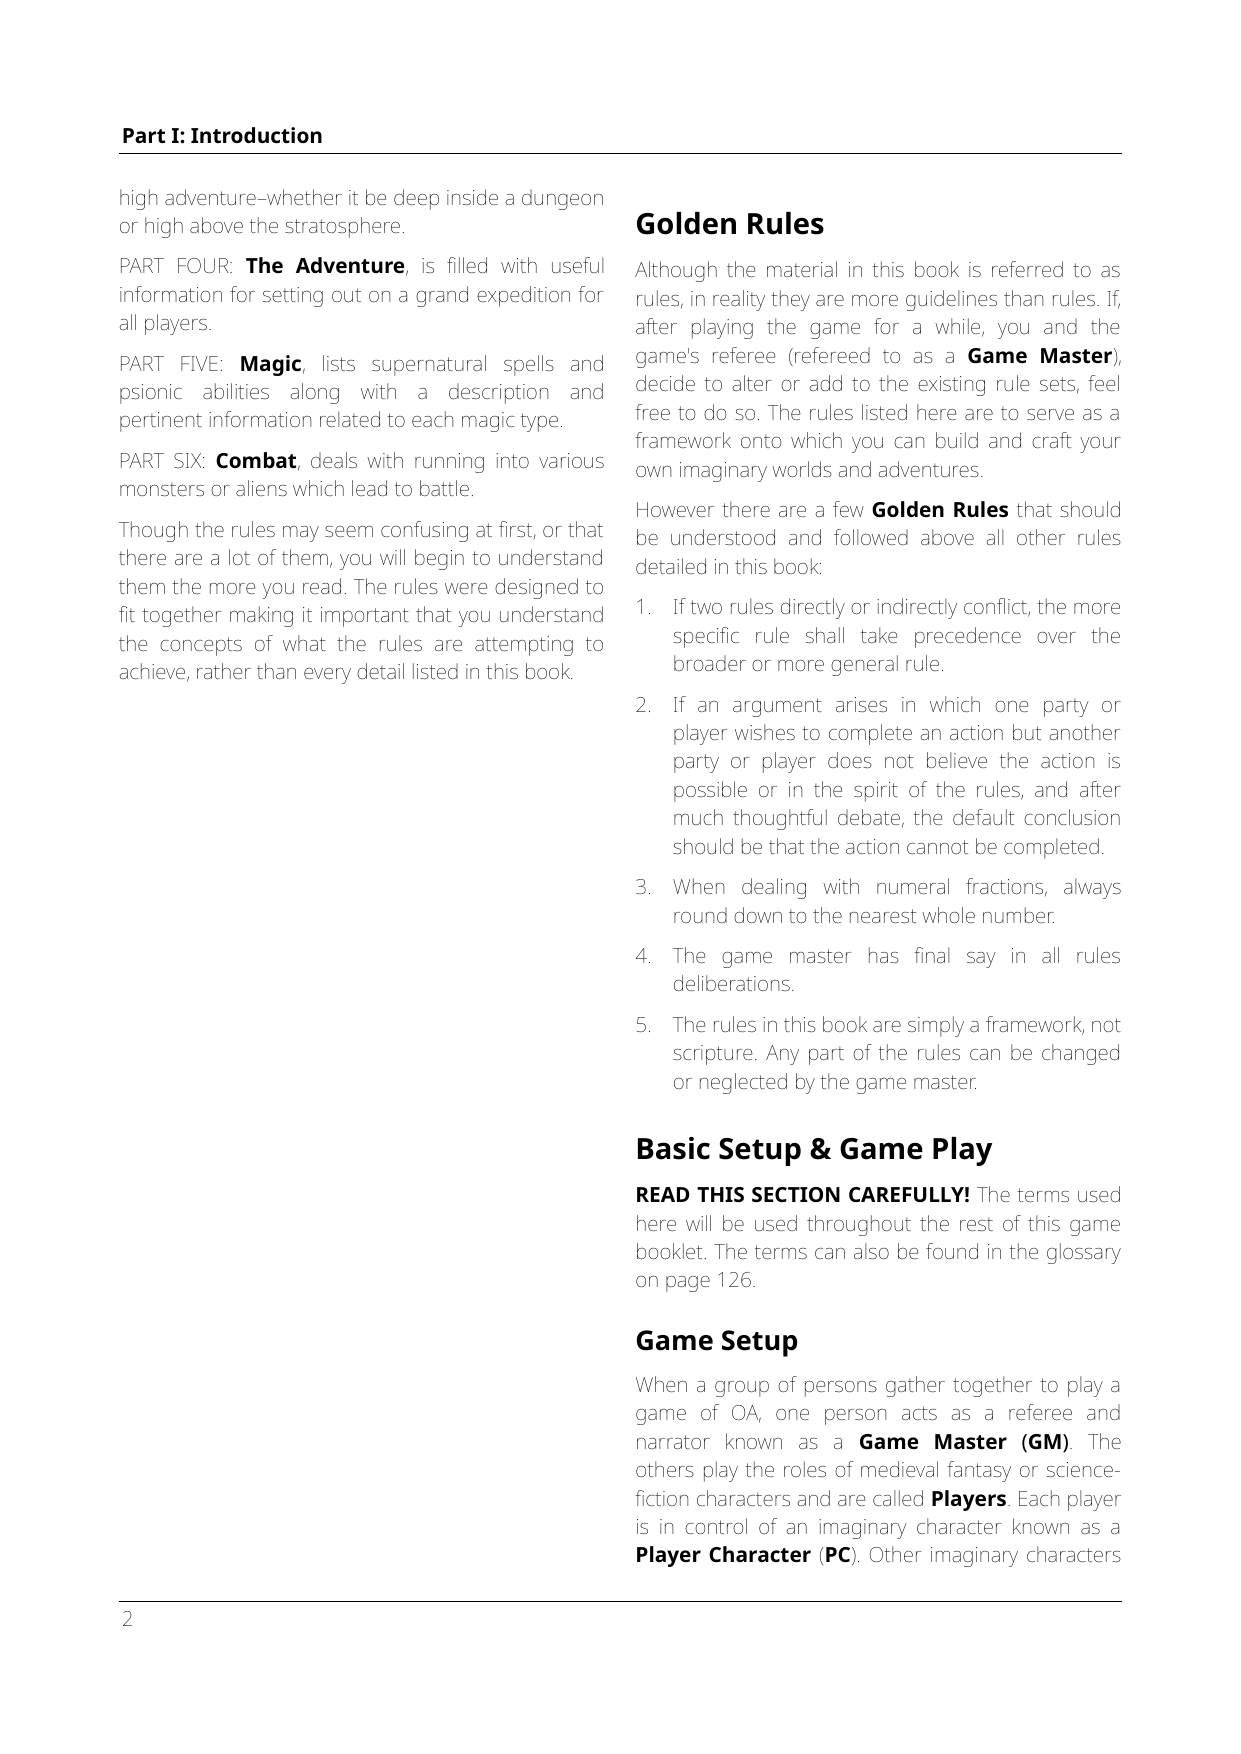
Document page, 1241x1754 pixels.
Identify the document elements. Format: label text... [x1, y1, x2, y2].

text PART FIVE: Magic, lists supernatural spells and psionic abilities along with a description and pertinent information related to each magic type. [118, 349, 605, 434]
list The rules in this book are simply a framework, not scripture. Any part of the rules can be changed or neglected by the game master. [635, 1010, 1122, 1095]
text Although the material in this book is referred to as rules, in reality they are more guidelines than rules. If, after playing the game for a while, you and the game's referee (refereed to as a Game Master), decide to alter or add to the existing rule sets, feel free to do so. The rules listed here are to serve as a framework onto which you can build and craft your own imaginary worlds and adventures. [635, 256, 1122, 483]
list When dealing with numeral fractions, always round down to the nearest whole number. [635, 872, 1122, 929]
text When a group of persons gather together to play a game of OA, one person acts as a referee and narrator known as a Game Master (GM). The others play the roles of medieval fantasy or science-fiction characters and are called Players. Each player is in control of an imaginary character known as a Player Character (PC). Other imaginary characters [635, 1370, 1122, 1569]
subtitle Golden Rules [635, 203, 1122, 243]
text Game Setup [635, 1321, 1122, 1358]
list The game master has final say in all rules deliberations. [635, 941, 1122, 998]
text high adventure–whether it be deep inside a dungeon or high above the stratosphere. [118, 183, 605, 239]
text However there are a few Golden Rules that should be understood and followed above all other rules detailed in this book: [635, 495, 1122, 580]
subtitle Basic Setup & Game Play [635, 1128, 1122, 1168]
text PART SIX: Combat, deals with running into various monsters or aliens which lead to battle. [118, 446, 605, 503]
list If an argument arises in which one party or player wishes to complete an action but another party or player does not believe the action is possible or in the spirit of the rules, and after much thoughtful debate, the default conclusion should be that the action cannot be completed. [635, 690, 1122, 860]
text PART FOUR: The Adventure, is filled with useful information for setting out on a grand expedition for all players. [118, 251, 605, 337]
text READ THIS SECTION CAREFULLY! The terms used here will be used throughout the rest of this game booklet. The terms can also be found in the glossary on page 87. [635, 1180, 1122, 1294]
text Though the rules may seem confusing at first, or that there are a lot of them, you will begin to understand them the more you read. The rules were designed to fit together making it important that you understand the concepts of what the rules are attempting to achieve, rather than every detail listed in this book. [118, 515, 605, 686]
list If two rules directly or indirectly conflict, the more specific rule shall take precedence over the broader or more general rule. [635, 592, 1122, 678]
